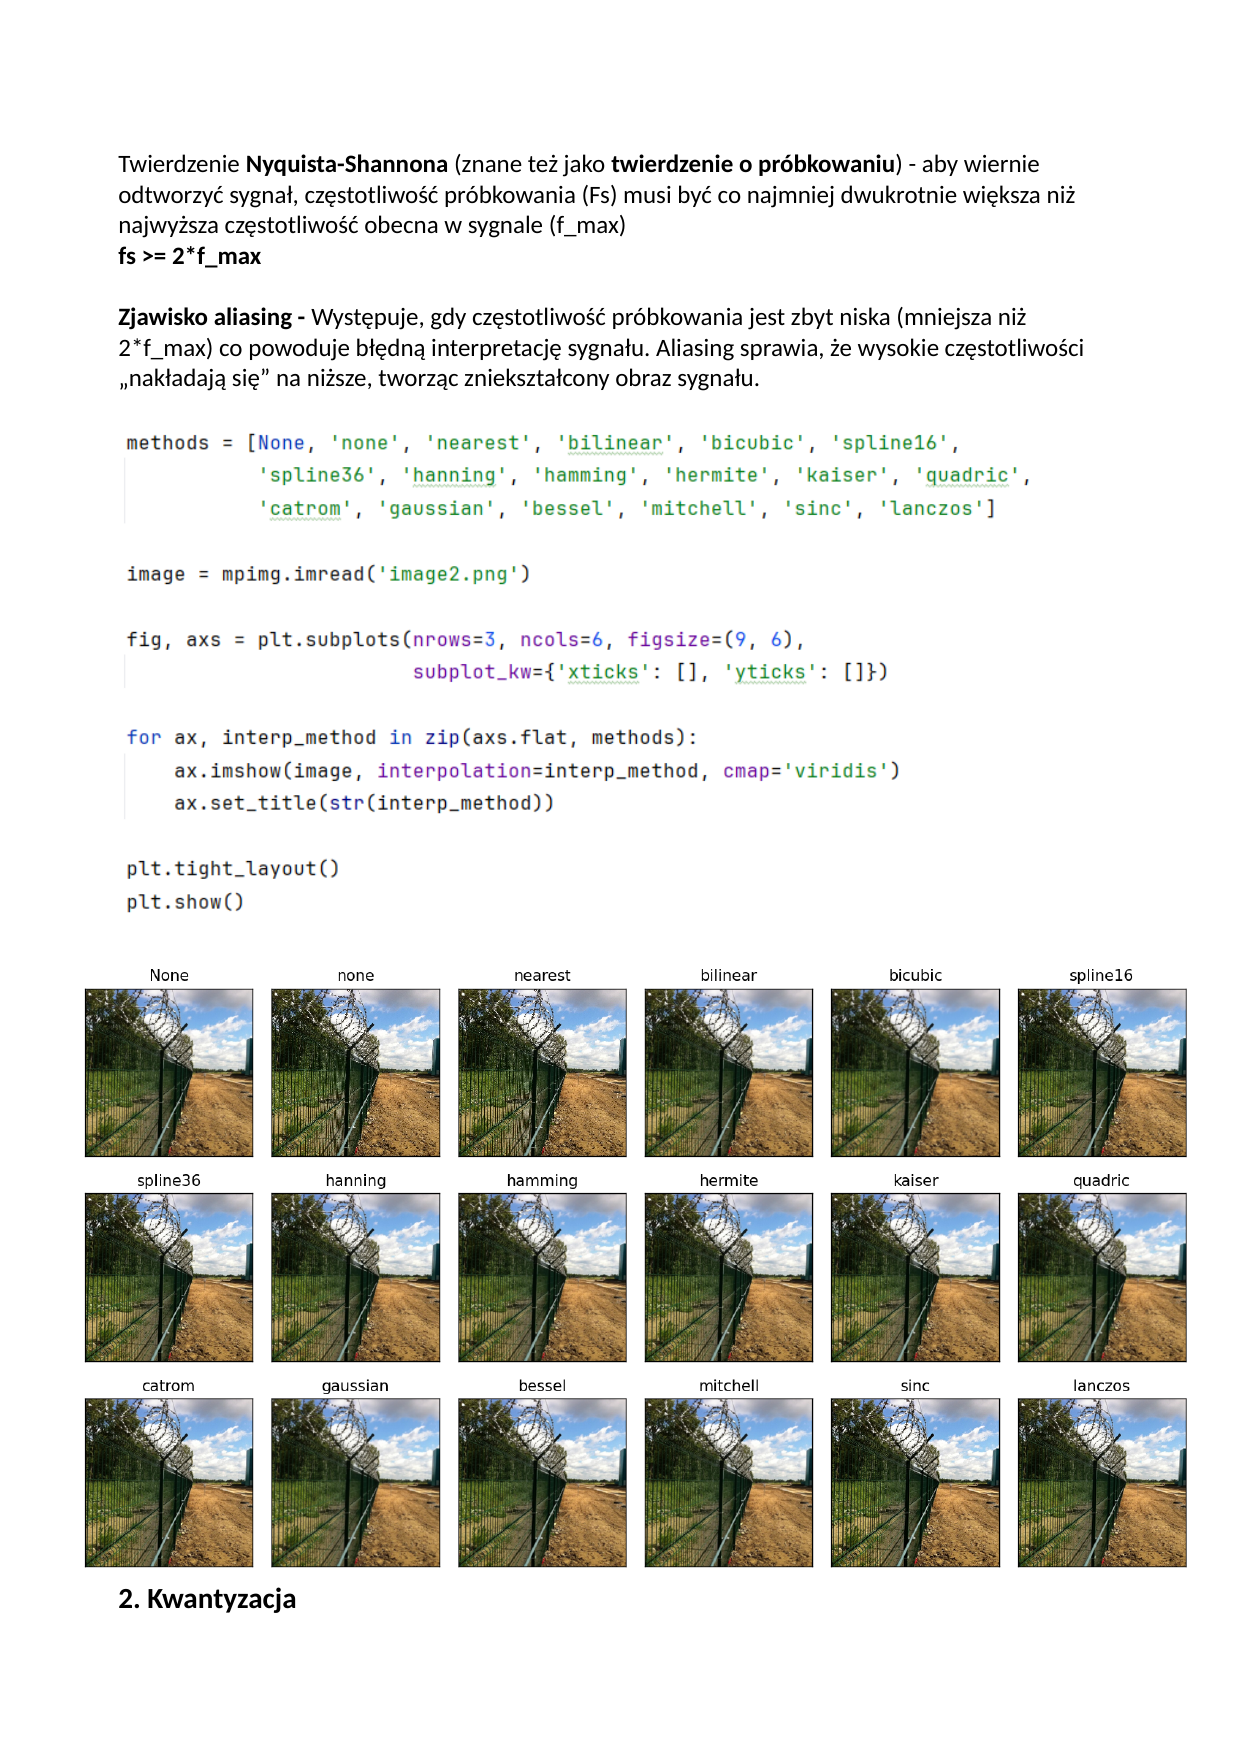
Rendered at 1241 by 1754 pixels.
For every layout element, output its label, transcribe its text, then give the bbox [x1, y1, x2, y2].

picture [77, 960, 1197, 1580]
text Zjawisko aliasing - Występuje, gdy częstotliwość próbkowania jest zbyt niska (mniejsza niż 2*f_max) co powoduje błędną interpretację sygnału. Aliasing sprawia, że wysokie częstotliwości „nakładają się” na niższe, tworząc zniekształcony obraz sygnału. [118, 301, 1122, 393]
text Twierdzenie Nyquista-Shannona (znane też jako twierdzenie o próbkowaniu) - aby wiernie odtworzyć sygnał, częstotliwość próbkowania (Fs) musi być co najmniej dwukrotnie większa niż najwyższa częstotliwość obecna w sygnale (f_max) [118, 149, 1122, 240]
picture [117, 422, 1044, 929]
text 2. Kwantyzacja [118, 1580, 1122, 1615]
text fs >= 2*f_max [118, 240, 1122, 271]
